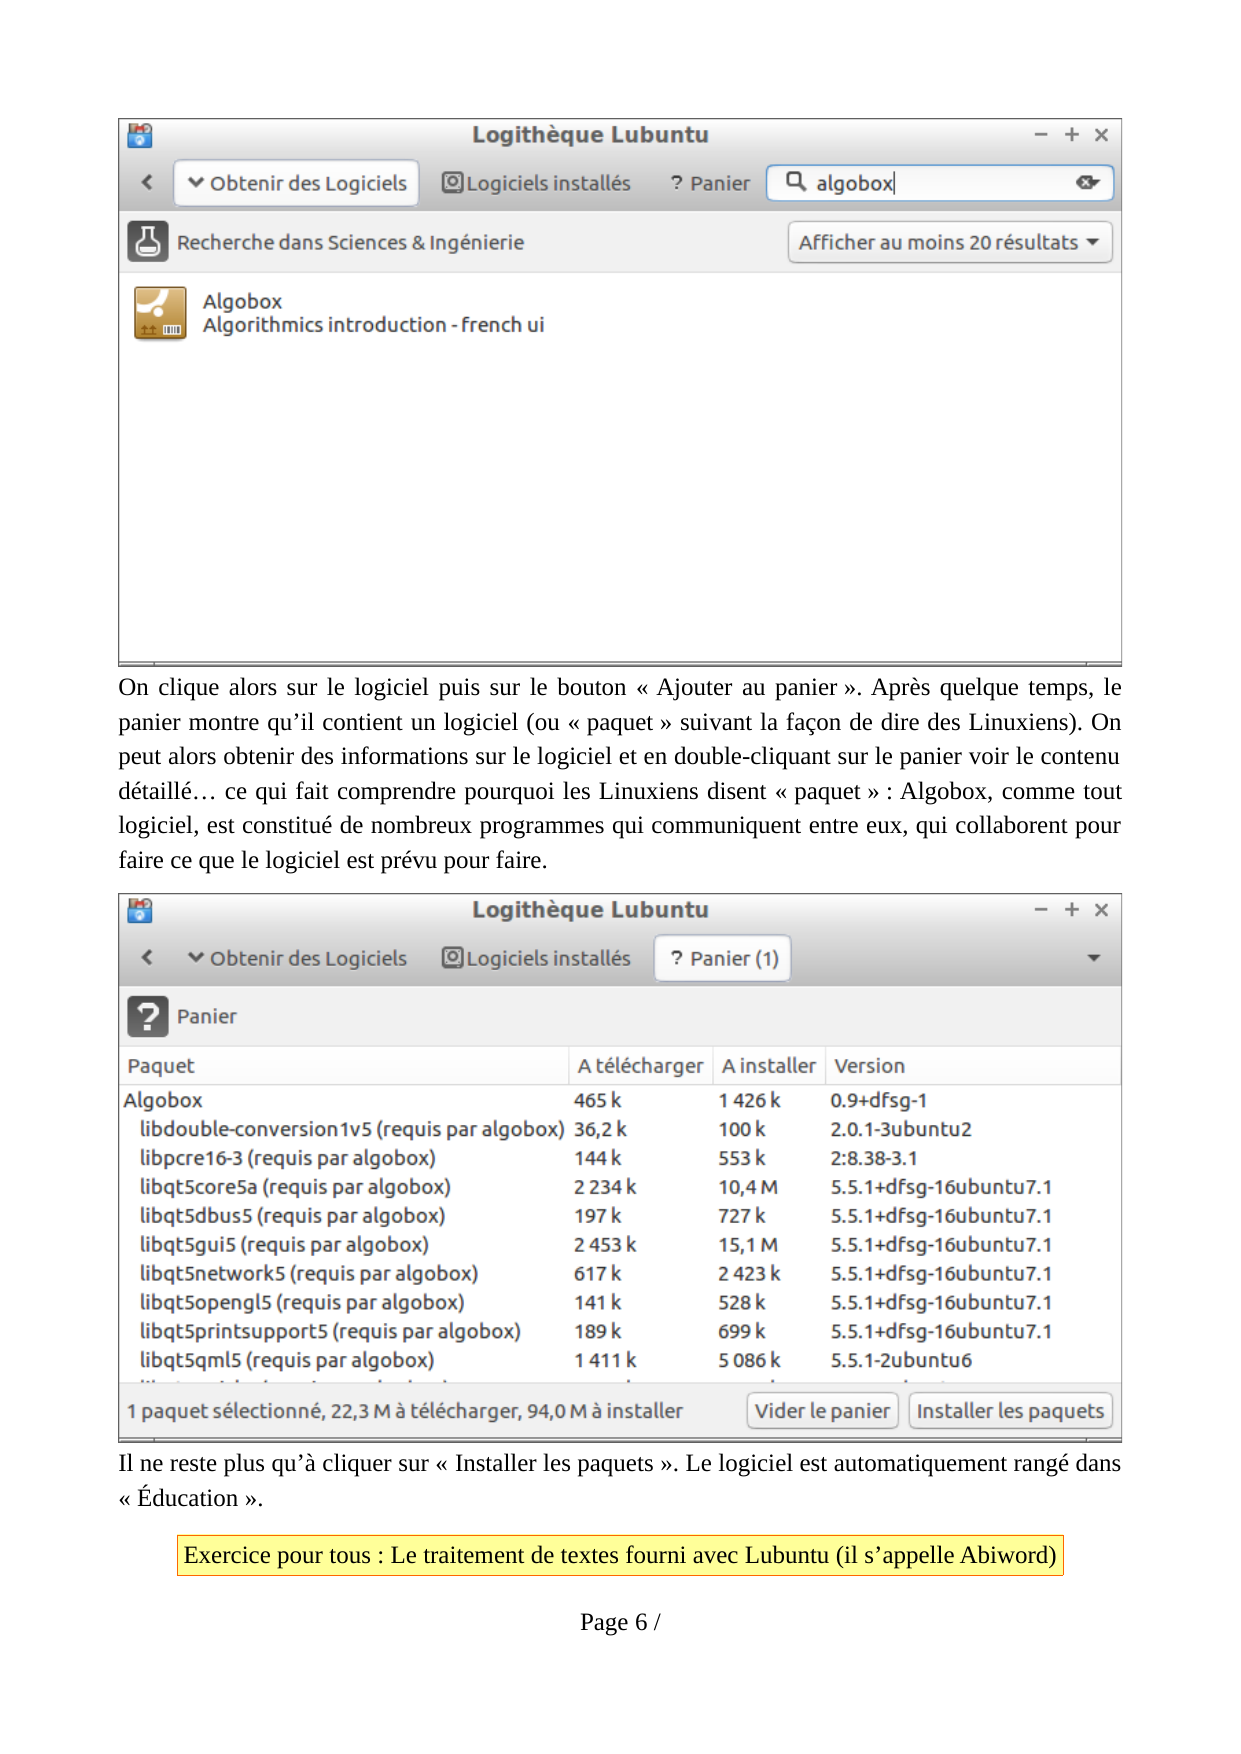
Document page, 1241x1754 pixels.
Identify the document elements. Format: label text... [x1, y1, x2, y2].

picture [118, 118, 1123, 667]
picture [118, 893, 1123, 1443]
text Il ne reste plus qu’à cliquer sur « Installer les paquets ». Le logiciel est automatiquement rangé dans « Éducation ». [118, 1443, 1122, 1511]
text Exercice pour tous : Le traitement de textes fourni avec Lubuntu (il s’appelle Abiword) [178, 1536, 1063, 1575]
text On clique alors sur le logiciel puis sur le bouton « Ajouter au panier ». Après quelque temps, le panier montre qu’il contient un logiciel (ou « paquet » suivant la façon de dire des Linuxiens). On peut alors obtenir des informations sur le logiciel et en double-cliquant sur le panier voir le contenu détaillé… ce qui fait comprendre pourquoi les Linuxiens disent « paquet » : Algobox, comme tout logiciel, est constitué de nombreux programmes qui communiquent entre eux, qui collaborent pour faire ce que le logiciel est prévu pour faire. [118, 667, 1122, 873]
